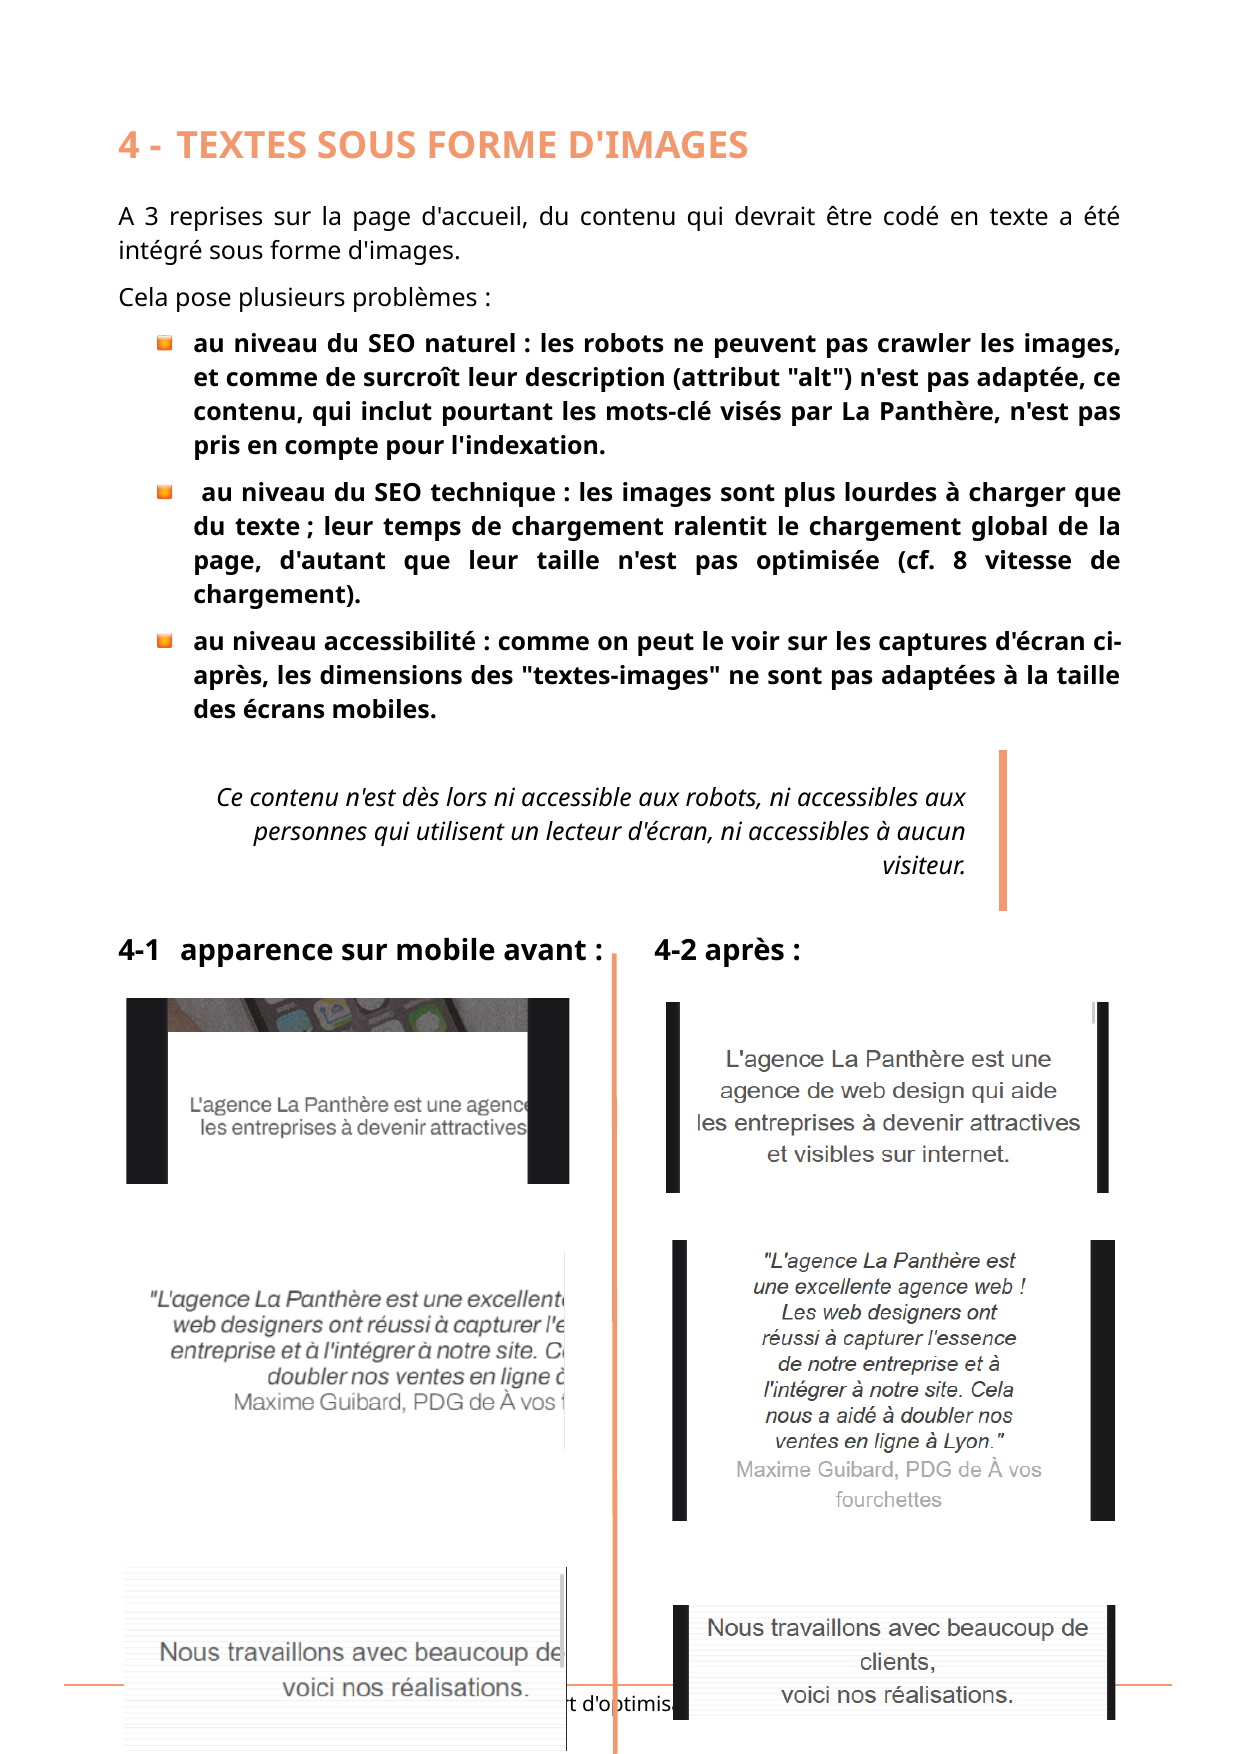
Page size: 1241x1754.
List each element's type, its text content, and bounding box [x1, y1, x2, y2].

picture [666, 1002, 1109, 1193]
text Ce contenu n'est dès lors ni accessible aux robots, ni accessibles aux personnes qui utilisent un lecteur d'écran, ni accessibles à aucun visiteur. [174, 750, 999, 911]
list au niveau du SEO naturel : les robots ne peuvent pas crawler les images, et comme de surcroît leur description (attribut "alt") n'est pas adaptée, ce contenu, qui inclut pourtant les mots-clé visés par La Panthère, n'est pas pris en compte pour l'indexation. [156, 326, 1122, 462]
picture [123, 1567, 567, 1751]
list au niveau accessibilité : comme on peut le voir sur les captures d'écran ci-après, les dimensions des "textes-images" ne sont pas adaptées à la taille des écrans mobiles. [156, 623, 1122, 726]
list au niveau du SEO technique : les images sont plus lourdes à charger que du texte ; leur temps de chargement ralentit le chargement global de la page, d'autant que leur taille n'est pas optimisée (cf. 8 vitesse de chargement). [156, 474, 1122, 611]
text Cela pose plusieurs problèmes : [118, 279, 1122, 313]
picture [121, 1252, 565, 1449]
text 4 - TEXTES SOUS FORME D'IMAGES [118, 118, 1122, 169]
picture [673, 1605, 1116, 1720]
text A 3 reprises sur la page d'accueil, du contenu qui devrait être codé en texte a été intégré sous forme d'images. [118, 199, 1122, 267]
text 4-1 apparence sur mobile avant : 4-2 après : [118, 929, 1122, 969]
picture [672, 1240, 1115, 1521]
picture [126, 998, 570, 1184]
